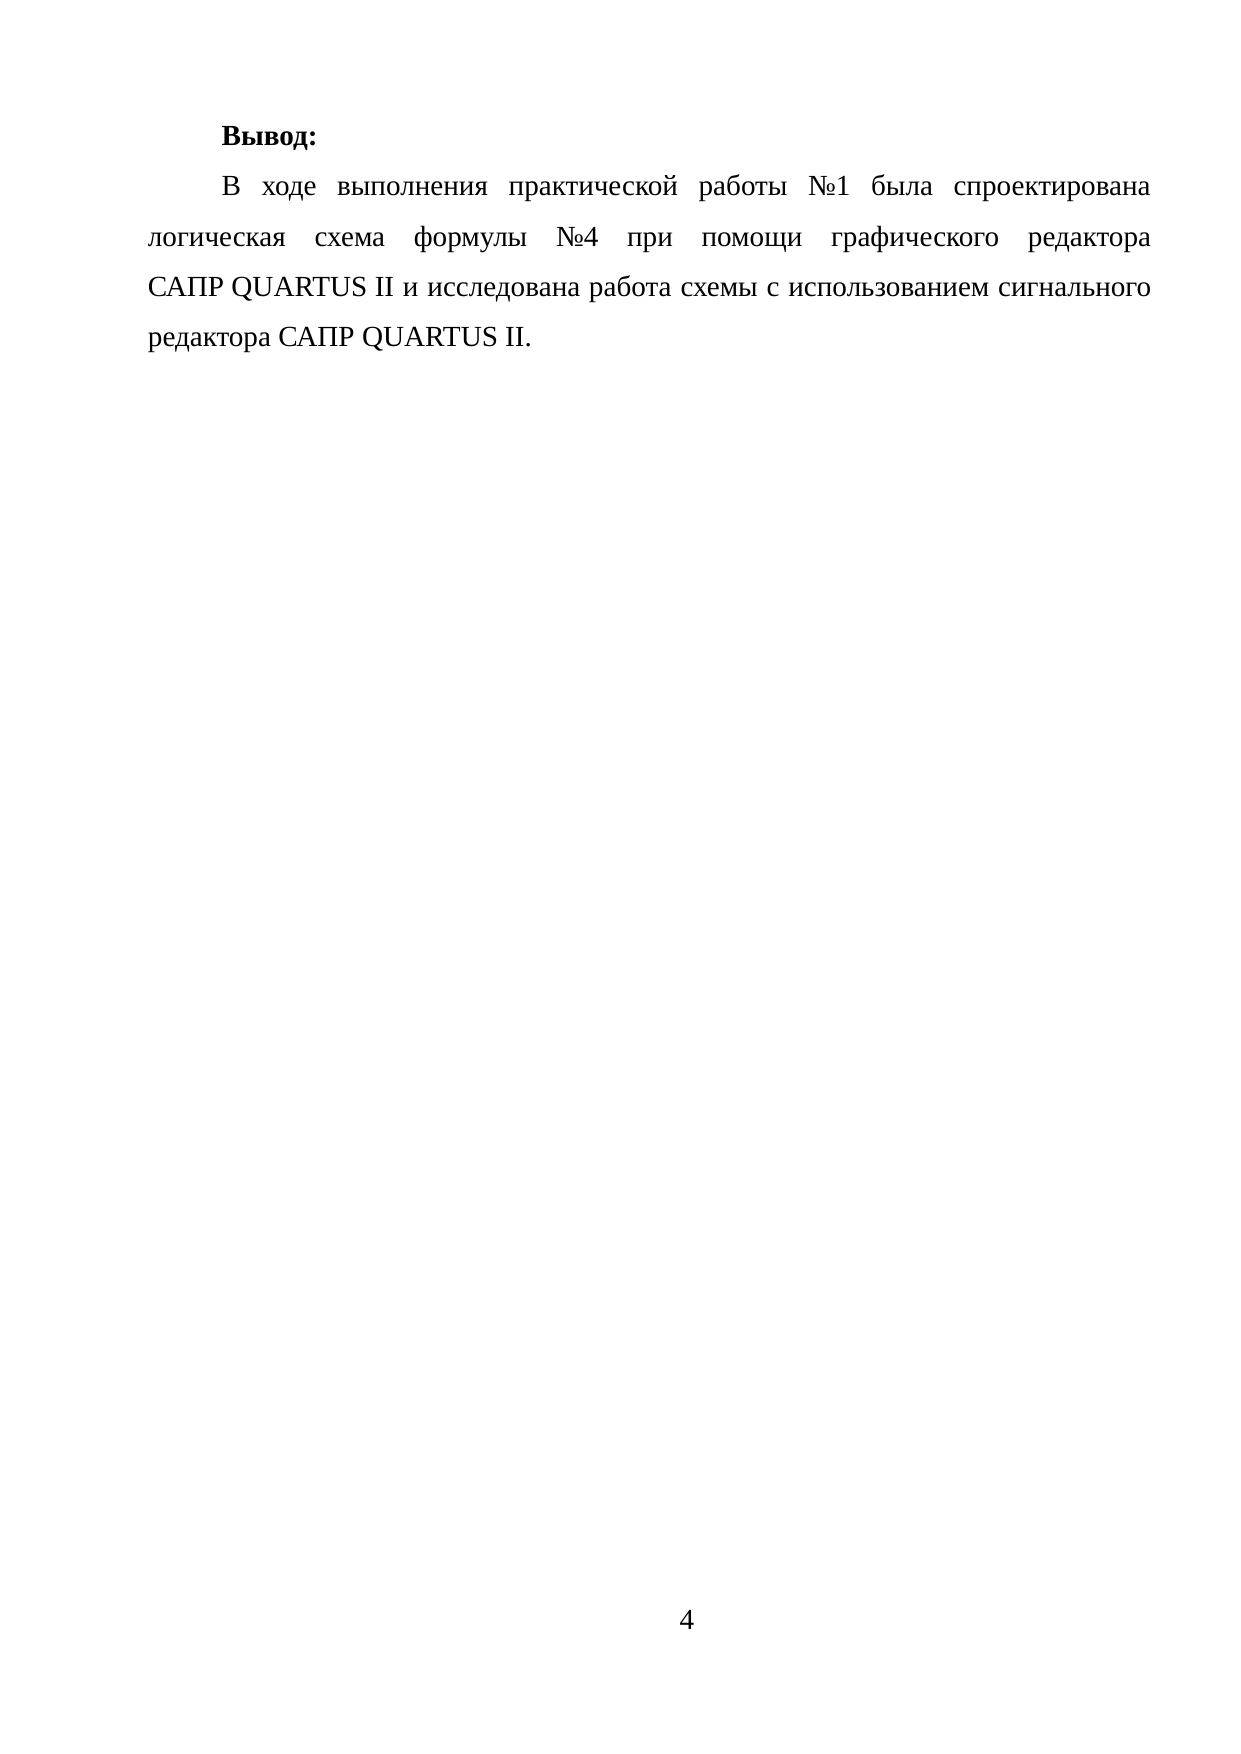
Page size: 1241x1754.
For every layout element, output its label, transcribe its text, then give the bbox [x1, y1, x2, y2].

text В ходе выполнения практической работы №1 была спроектирована логическая схема формулы №4 при помощи графического редактора САПР QUARTUS II и исследована работа схемы с использованием сигнального редактора САПР QUARTUS II. [148, 168, 1152, 353]
text Вывод: [148, 118, 1152, 152]
